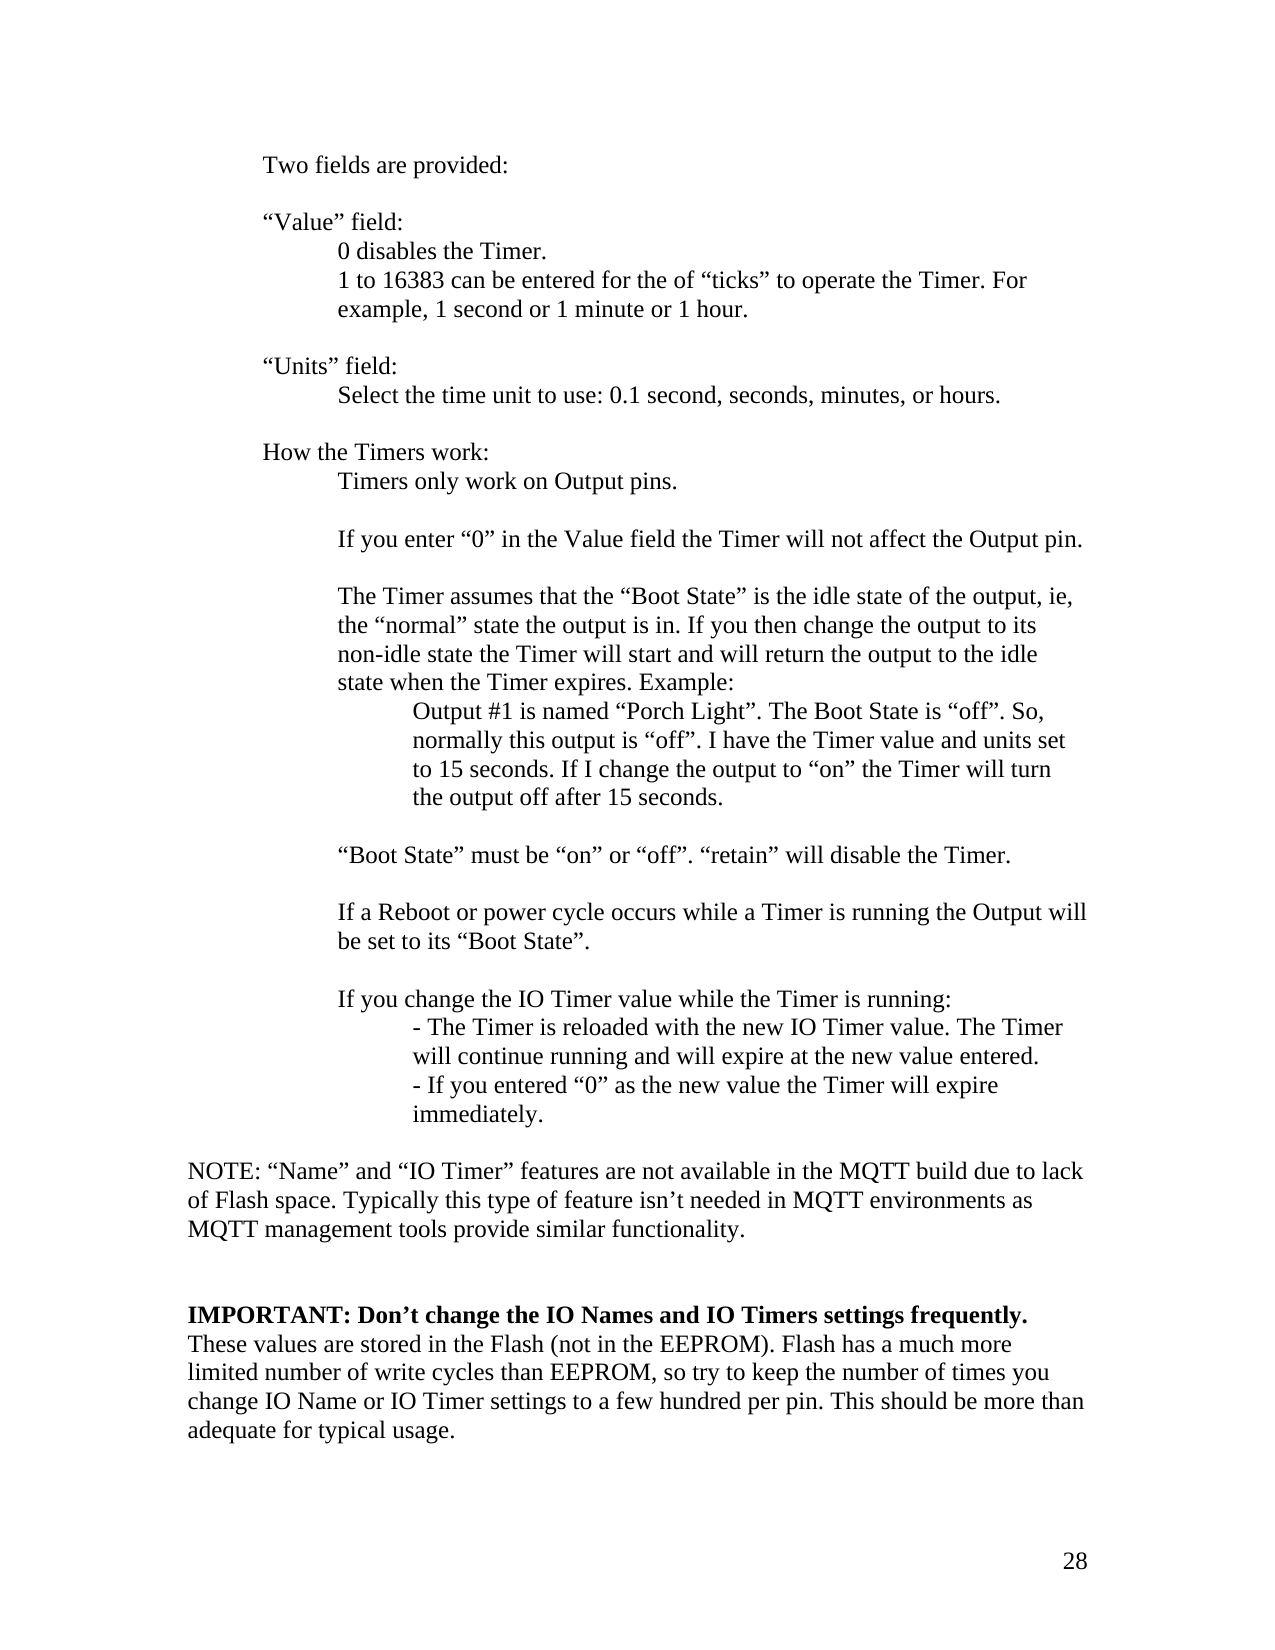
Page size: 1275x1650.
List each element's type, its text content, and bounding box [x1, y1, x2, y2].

text How the Timers work: [262, 437, 1087, 466]
text - The Timer is reloaded with the new IO Timer value. The Timer will continue running and will expire at the new value entered. [412, 1012, 1087, 1070]
text If you change the IO Timer value while the Timer is running: [337, 984, 1087, 1012]
text The Timer assumes that the “Boot State” is the idle state of the output, ie, the “normal” state the output is in. If you then change the output to its non-idle state the Timer will start and will return the output to the idle state when the Timer expires. Example: [337, 581, 1087, 696]
text IMPORTANT: Don’t change the IO Names and IO Timers settings frequently. These values are stored in the Flash (not in the EEPROM). Flash has a much more limited number of write cycles than EEPROM, so try to keep the number of times you change IO Name or IO Timer settings to a few hundred per pin. This should be more than adequate for typical usage. [187, 1300, 1087, 1444]
text “Boot State” must be “on” or “off”. “retain” will disable the Timer. [337, 840, 1087, 869]
text NOTE: “Name” and “IO Timer” features are not available in the MQTT build due to lack of Flash space. Typically this type of feature isn’t needed in MQTT environments as MQTT management tools provide similar functionality. [187, 1156, 1087, 1242]
text - If you entered “0” as the new value the Timer will expire immediately. [412, 1070, 1087, 1127]
text 0 disables the Timer. [337, 236, 1087, 265]
text Output #1 is named “Porch Light”. The Boot State is “off”. So, normally this output is “off”. I have the Timer value and units set to 15 seconds. If I change the output to “on” the Timer will turn the output off after 15 seconds. [412, 696, 1087, 811]
text 1 to 16383 can be entered for the of “ticks” to operate the Timer. For example, 1 second or 1 minute or 1 hour. [337, 265, 1087, 322]
text “Units” field: [262, 351, 1087, 380]
text Select the time unit to use: 0.1 second, seconds, minutes, or hours. [337, 380, 1087, 409]
text If you enter “0” in the Value field the Timer will not affect the Output pin. [337, 524, 1087, 552]
text If a Reboot or power cycle occurs while a Timer is running the Output will be set to its “Boot State”. [337, 897, 1087, 955]
text “Value” field: [262, 207, 1087, 236]
text Two fields are provided: [262, 150, 1087, 179]
text Timers only work on Output pins. [337, 466, 1087, 495]
